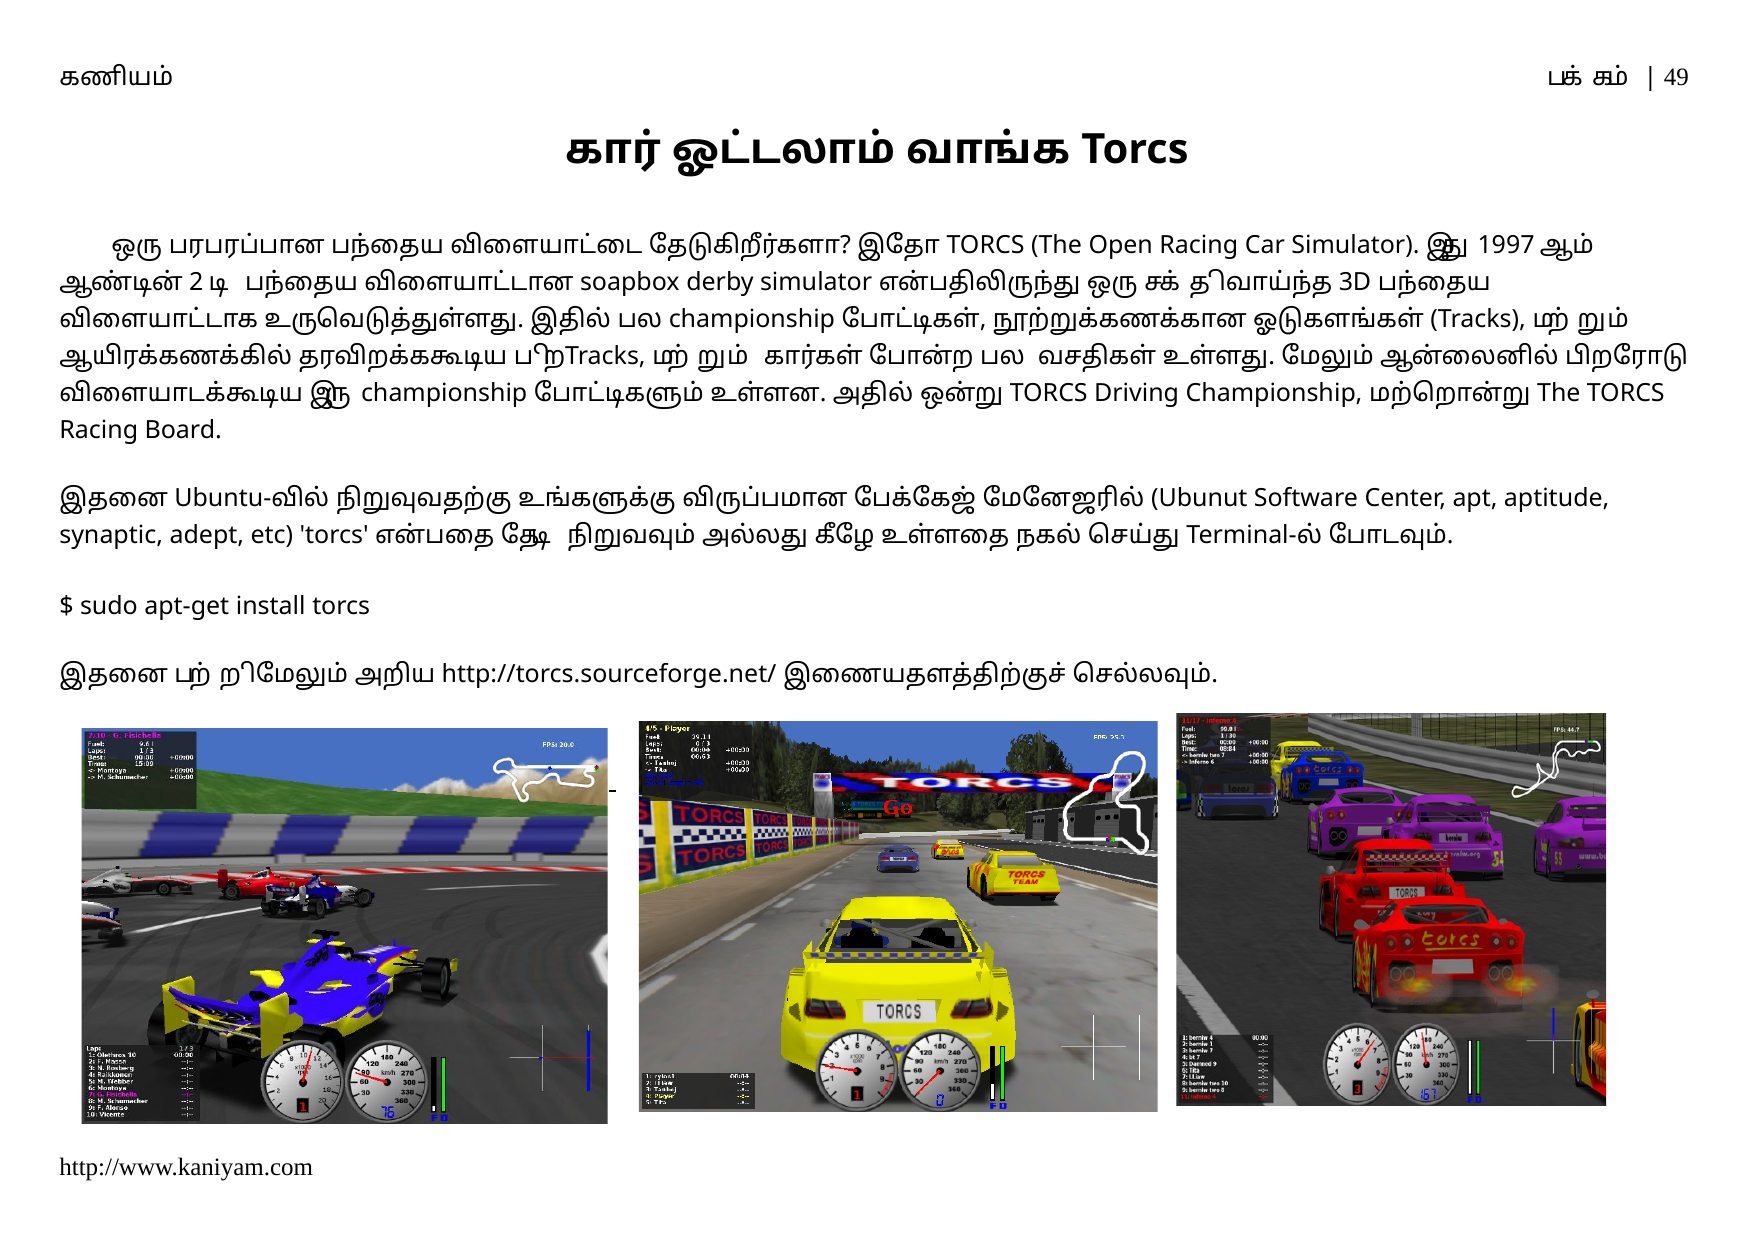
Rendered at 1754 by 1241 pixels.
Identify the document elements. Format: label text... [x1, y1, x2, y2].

text $ sudo apt-get install torcs [59, 588, 1695, 622]
subtitle கார் ஓட்டலாம் வாங்க Torcs [59, 118, 1695, 180]
text இதனை Ubuntu-வில் நிறுவுவதற்கு உங்களுக்கு விருப்பமான பேக்கேஜ் மேனேஜரில் (Ubunut Software Center, apt, aptitude, synaptic, adept, etc) 'torcs' என்பதை தேடி நிறுவவும் அல்லது கீழே உள்ளதை நகல் செய்து Terminal-ல் போடவும். [59, 480, 1695, 554]
picture [638, 721, 1158, 1112]
text ஒரு பரபரப்பான பந்தைய விளையாட்டை தேடுகிறீர்களா? இதோ TORCS (The Open Racing Car Simulator). இது 1997ஆம் ஆண்டின் 2டி பந்தைய விளையாட்டான soapbox derby simulator என்பதிலிருந்து ஒரு சக்தி வாய்ந்த 3D பந்தைய விளையாட்டாக உருவெடுத்துள்ளது. இதில் பல championship போட்டிகள், நூற்றுக்கணக்கான ஓடுகளங்கள் (Tracks), மற்றும் ஆயிரக்கணக்கில் தரவிறக்ககூடிய பிற Tracks, மற்றும் கார்கள் போன்ற பல வசதிகள் உள்ளது. மேலும் ஆன்லைனில் பிறரோடு விளையாடக்கூடிய இரு championship போட்டிகளும் உள்ளன. அதில் ஒன்று TORCS Driving Championship, மற்றொன்று The TORCS Racing Board. [59, 227, 1695, 446]
text இதனை பற்றி மேலும் அறிய http://torcs.sourceforge.net/ இணையதளத்திற்குச் செல்லவும். [59, 656, 1695, 693]
picture [1176, 713, 1607, 1106]
picture [81, 728, 608, 1124]
